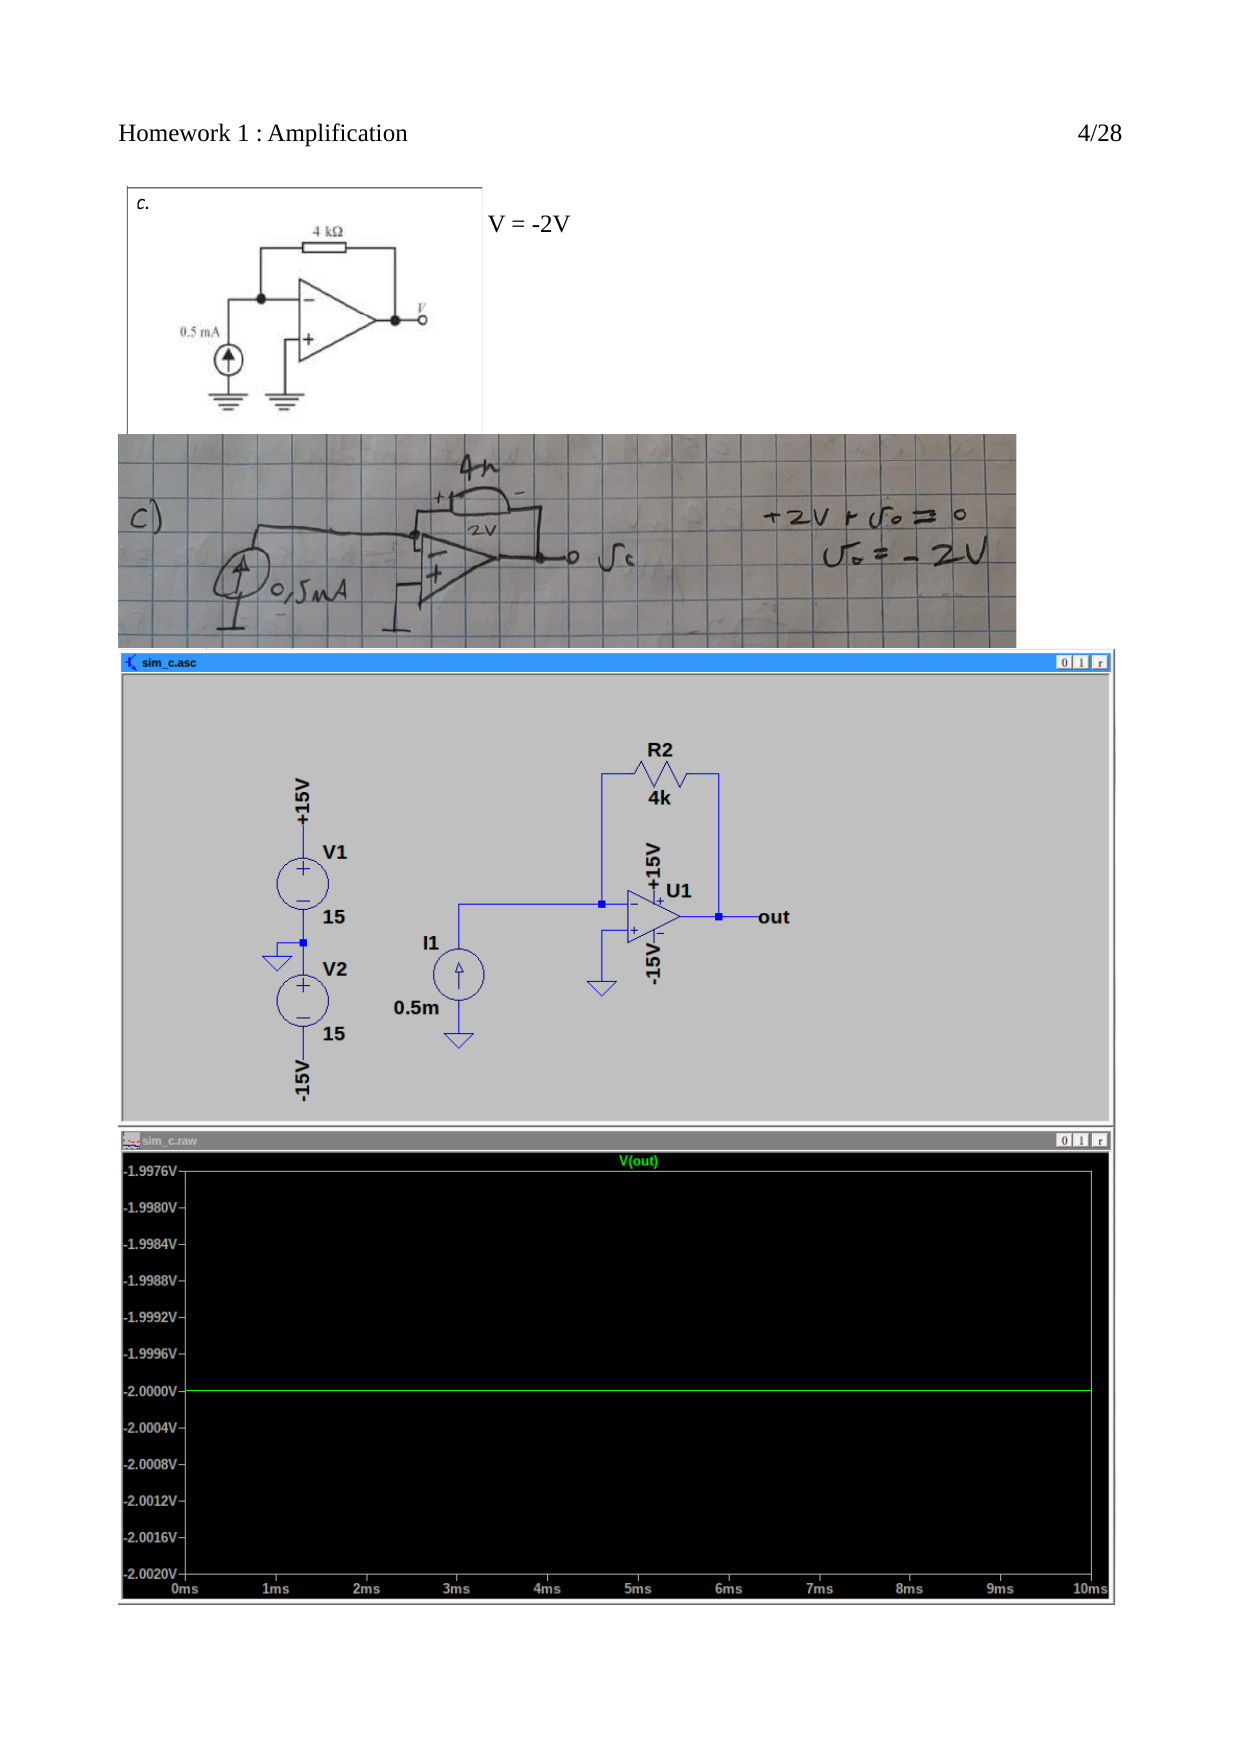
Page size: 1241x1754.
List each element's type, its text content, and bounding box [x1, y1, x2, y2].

picture [118, 186, 1116, 1605]
text V = -2V [483, 209, 1122, 238]
text [118, 209, 126, 238]
